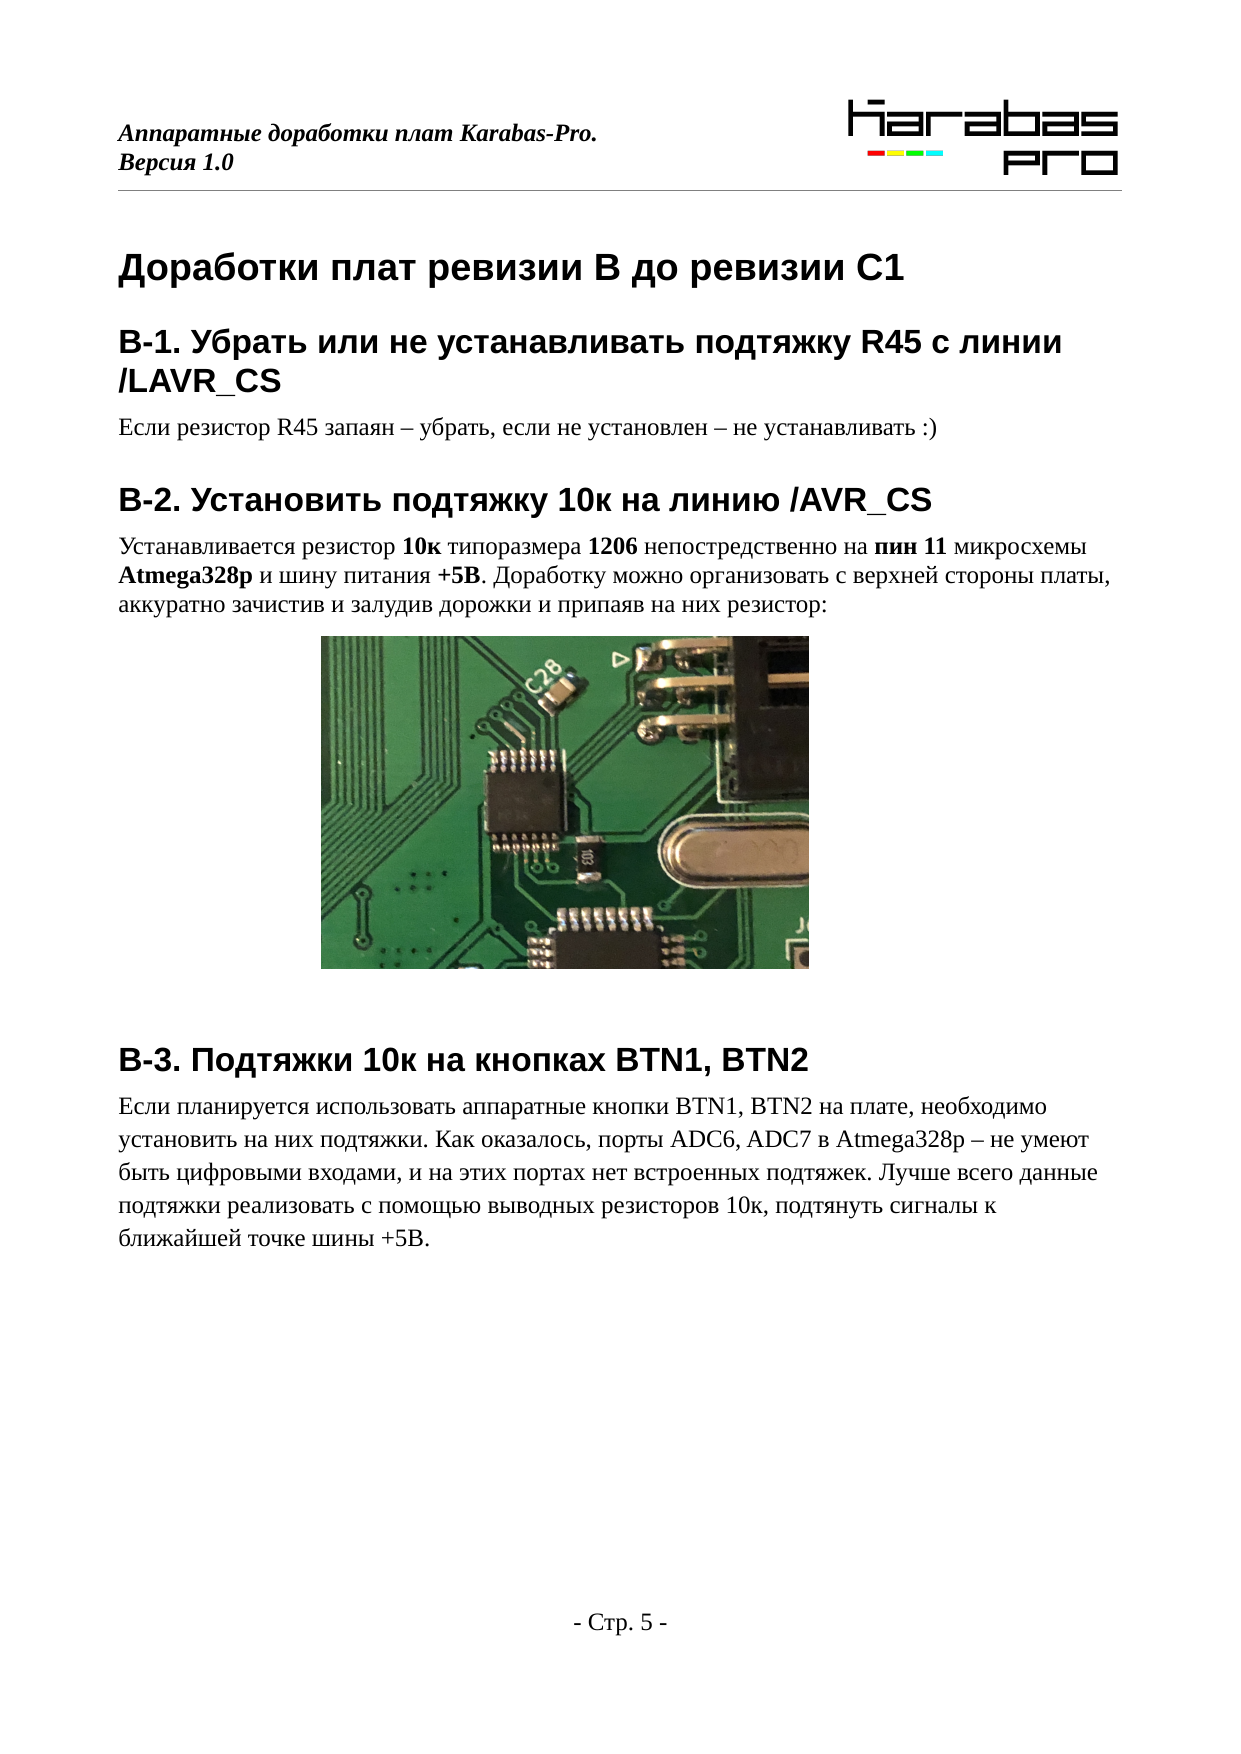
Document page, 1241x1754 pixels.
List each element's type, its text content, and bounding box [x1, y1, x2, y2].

subtitle B-2. Установить подтяжку 10к на линию /AVR_CS [118, 480, 1122, 519]
subtitle B-3. Подтяжки 10к на кнопках BTN1, BTN2 [118, 1040, 1122, 1079]
text Если планируется использовать аппаратные кнопки BTN1, BTN2 на плате, необходимо установить на них подтяжки. Как оказалось, порты ADC6, ADC7 в Atmega328p – не умеют быть цифровыми входами, и на этих портах нет встроенных подтяжек. Лучше всего данные подтяжки реализовать с помощью выводных резисторов 10к, подтянуть сигналы к ближайшей точке шины +5В. [118, 1091, 1122, 1252]
text Если резистор R45 запаян – убрать, если не установлен – не устанавливать :) [118, 412, 1122, 440]
text Устанавливается резистор 10к типоразмера 1206 непостредственно на пин 11 микросхемы Atmega328p и шину питания +5В. Доработку можно организовать с верхней стороны платы, аккуратно зачистив и залудив дорожки и припаяв на них резистор: [118, 531, 1122, 617]
picture [321, 743, 780, 876]
picture [848, 97, 1119, 175]
subtitle B-1. Убрать или не устанавливать подтяжку R45 с линии /LAVR_CS [118, 322, 1122, 399]
subtitle Доработки плат ревизии B до ревизии C1 [118, 245, 1122, 288]
